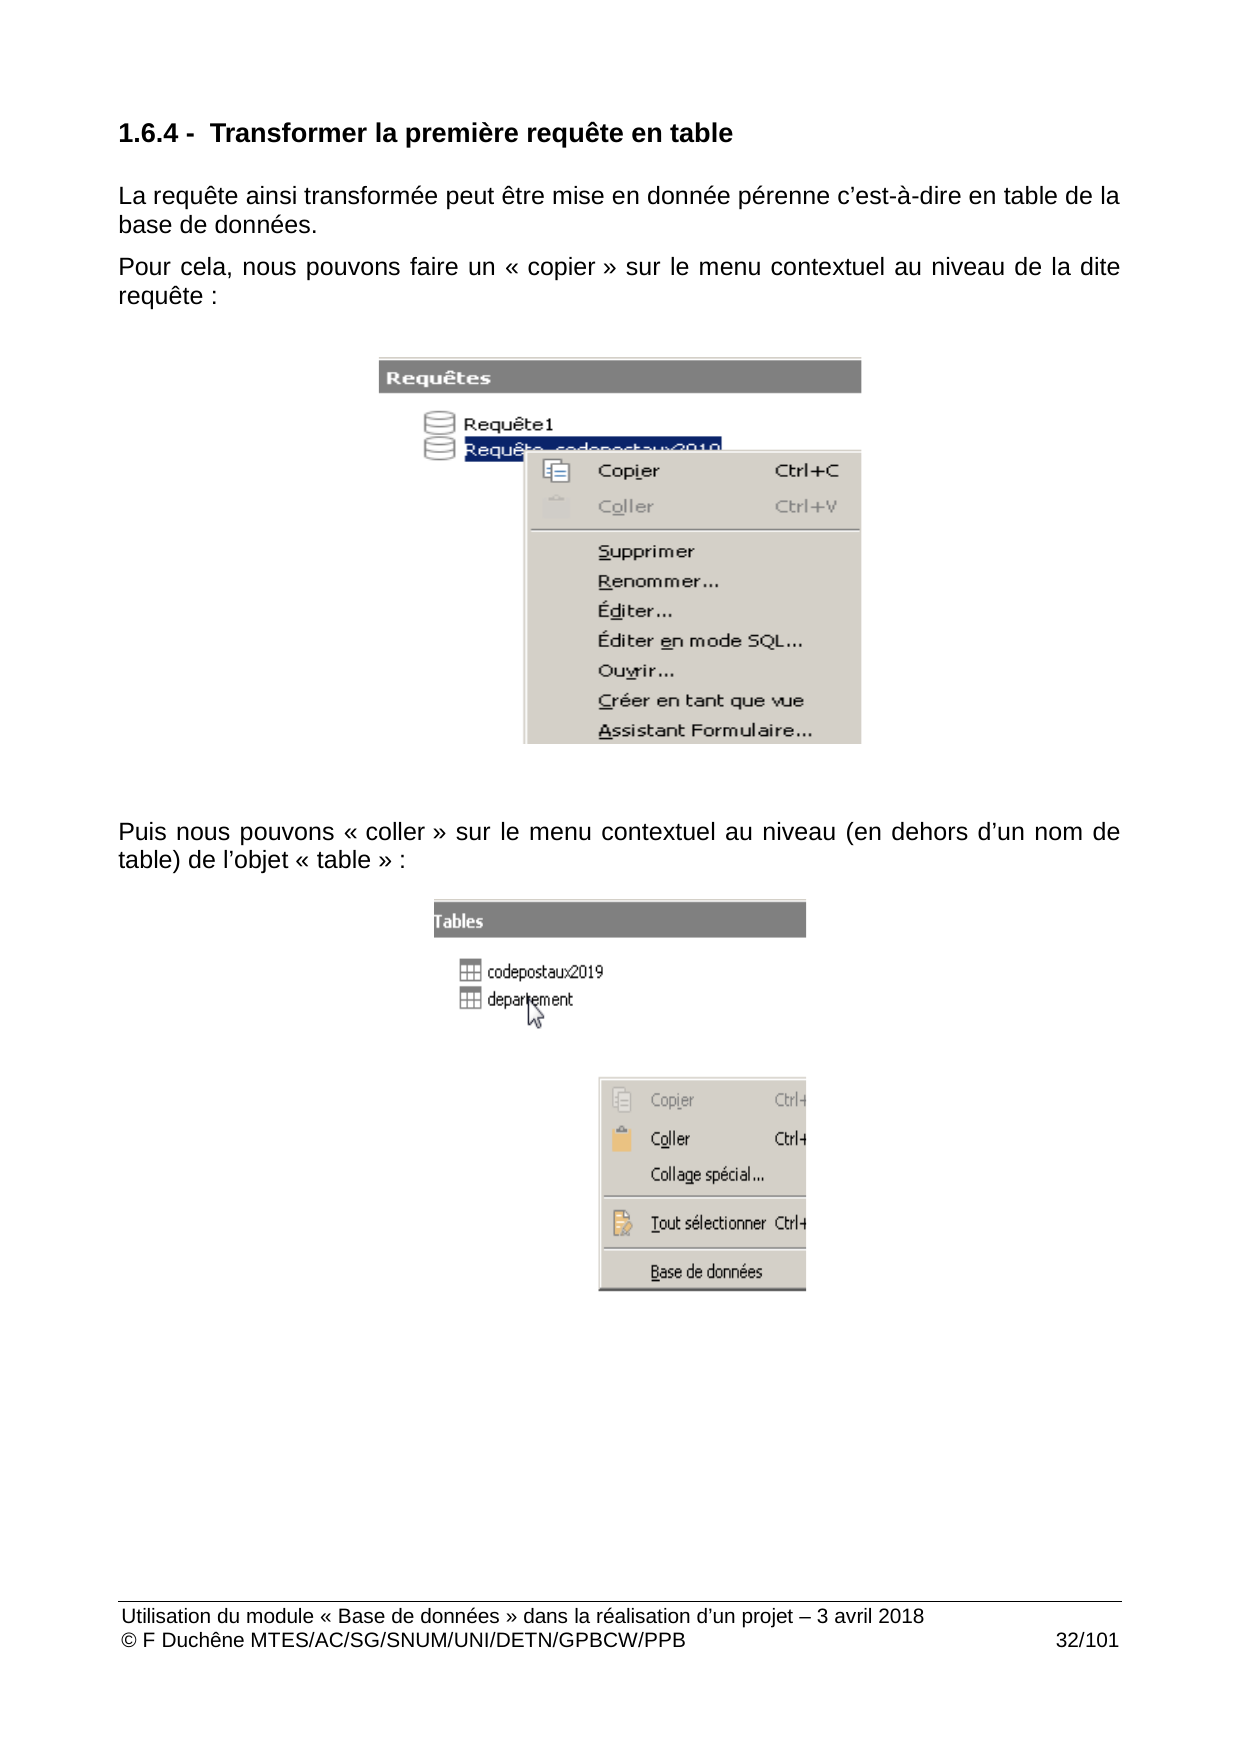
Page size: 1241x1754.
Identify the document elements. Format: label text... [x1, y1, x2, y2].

text Puis nous pouvons « coller » sur le menu contextuel au niveau (en dehors d’un nom de table) de l’objet « table » : [118, 816, 1122, 874]
subtitle Transformer la première requête en table [118, 117, 1122, 148]
text La requête ainsi transformée peut être mise en donnée pérenne c’est-à-dire en table de la base de données. [118, 181, 1122, 239]
text Pour cela, nous pouvons faire un « copier » sur le menu contextuel au niveau de la dite requête : [118, 252, 1122, 310]
